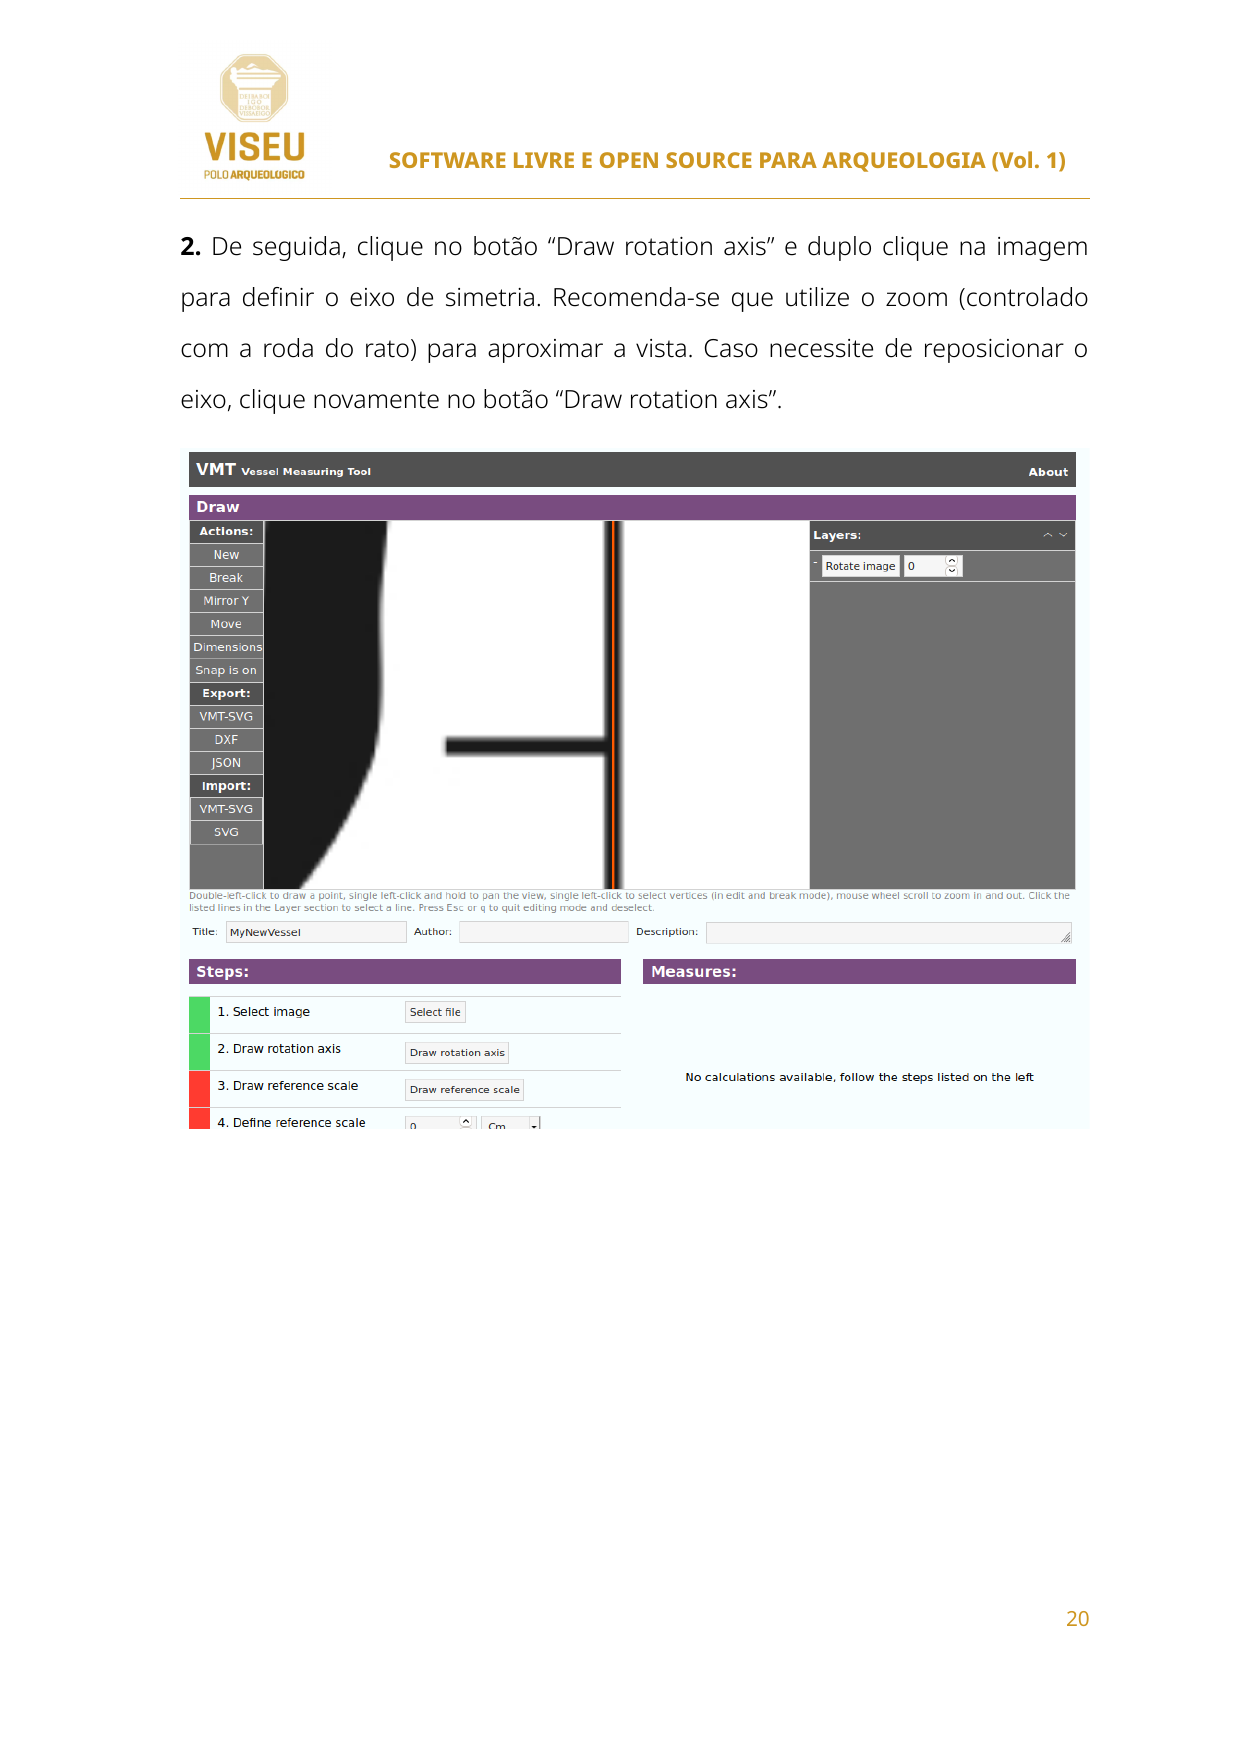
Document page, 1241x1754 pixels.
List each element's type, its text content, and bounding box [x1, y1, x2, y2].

text 2. De seguida, clique no botão “Draw rotation axis” e duplo clique na imagem para definir o eixo de simetria. Recomenda-se que utilize o zoom (controlado com a roda do rato) para aproximar a vista. Caso necessite de reposicionar o eixo, clique novamente no botão “Draw rotation axis”. [180, 228, 1090, 415]
picture [180, 448, 1090, 1129]
